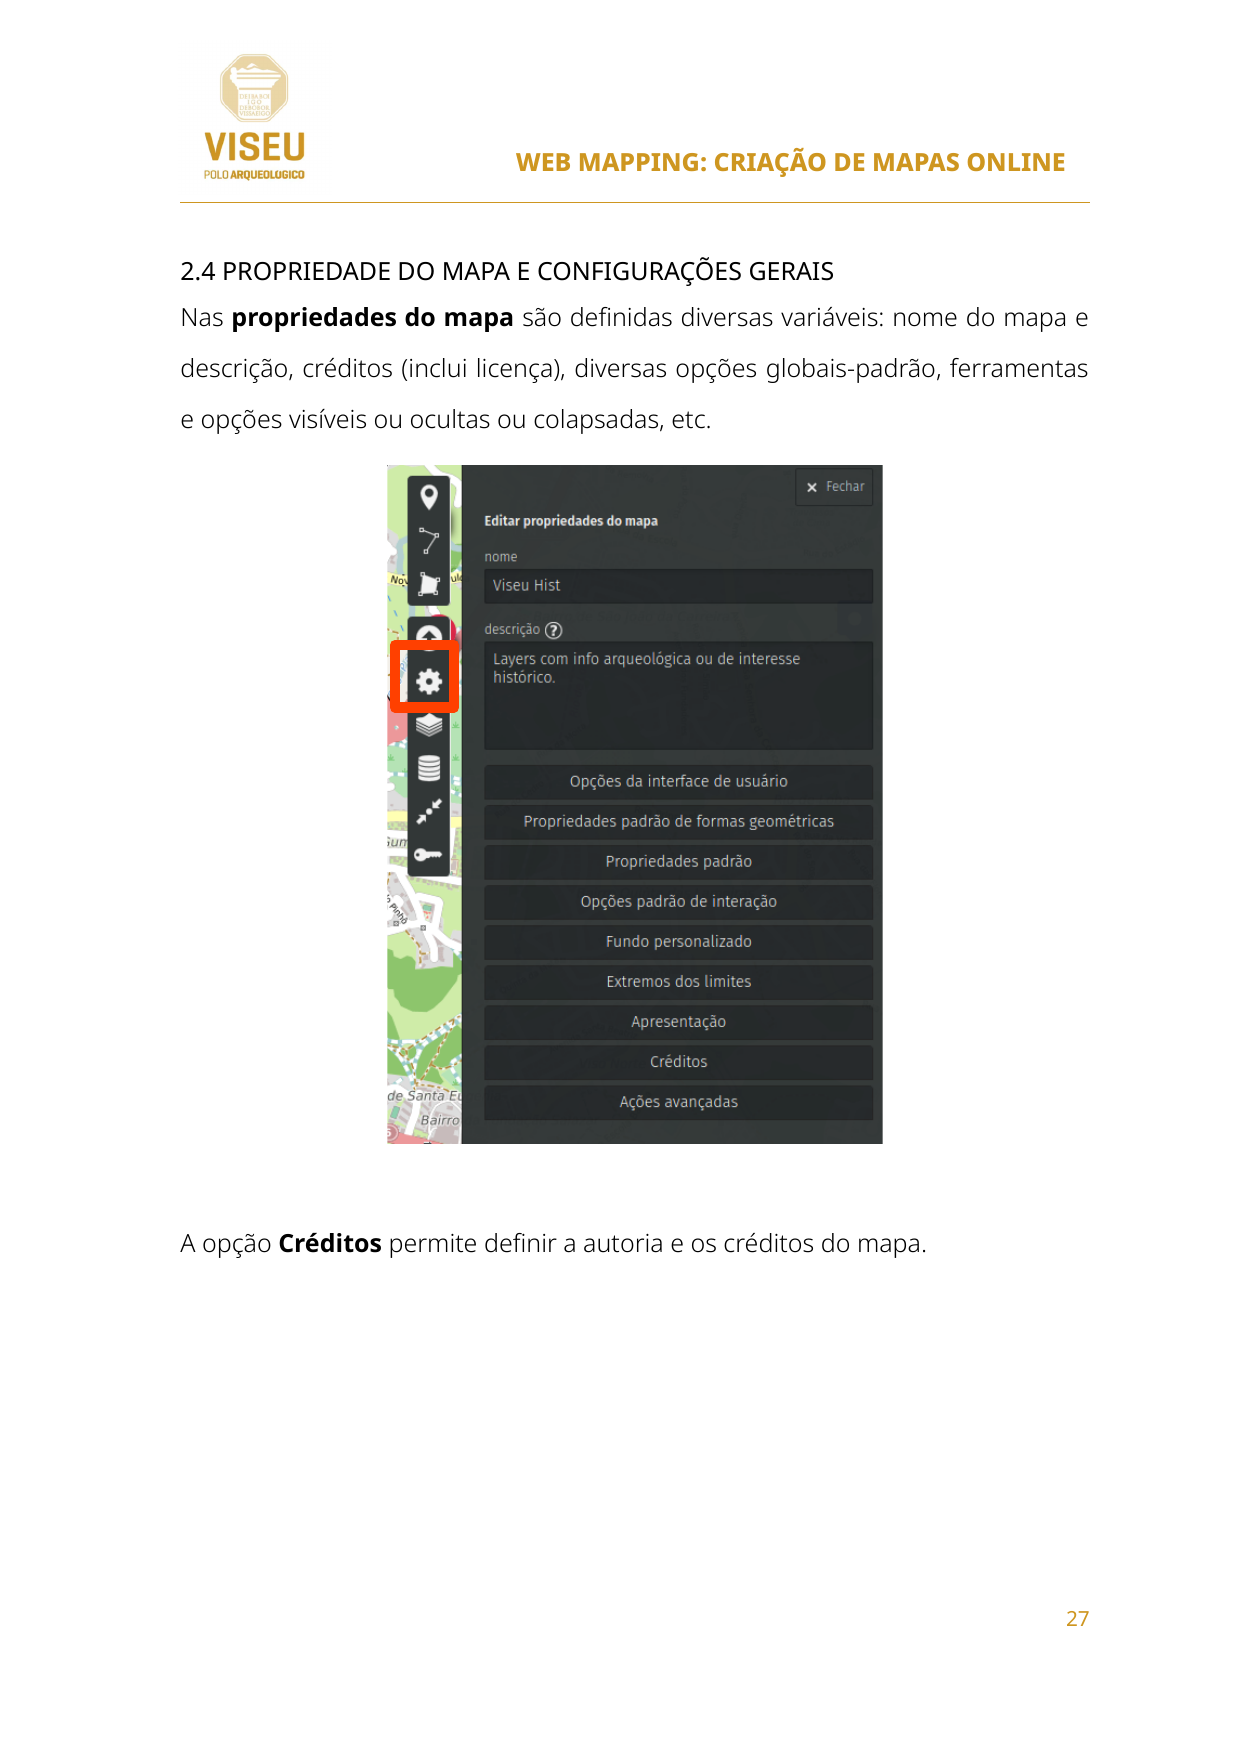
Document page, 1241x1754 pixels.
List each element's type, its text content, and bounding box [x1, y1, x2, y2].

subtitle 2.4 Propriedade do mapa e configurações gerais [180, 253, 1090, 287]
text Nas propriedades do mapa são definidas diversas variáveis: nome do mapa e descrição, créditos (inclui licença), diversas opções globais-padrão, ferramentas e opções visíveis ou ocultas ou colapsadas, etc. [180, 300, 1090, 436]
picture [387, 465, 883, 1144]
text A opção Créditos permite definir a autoria e os créditos do mapa. [180, 1226, 1090, 1260]
